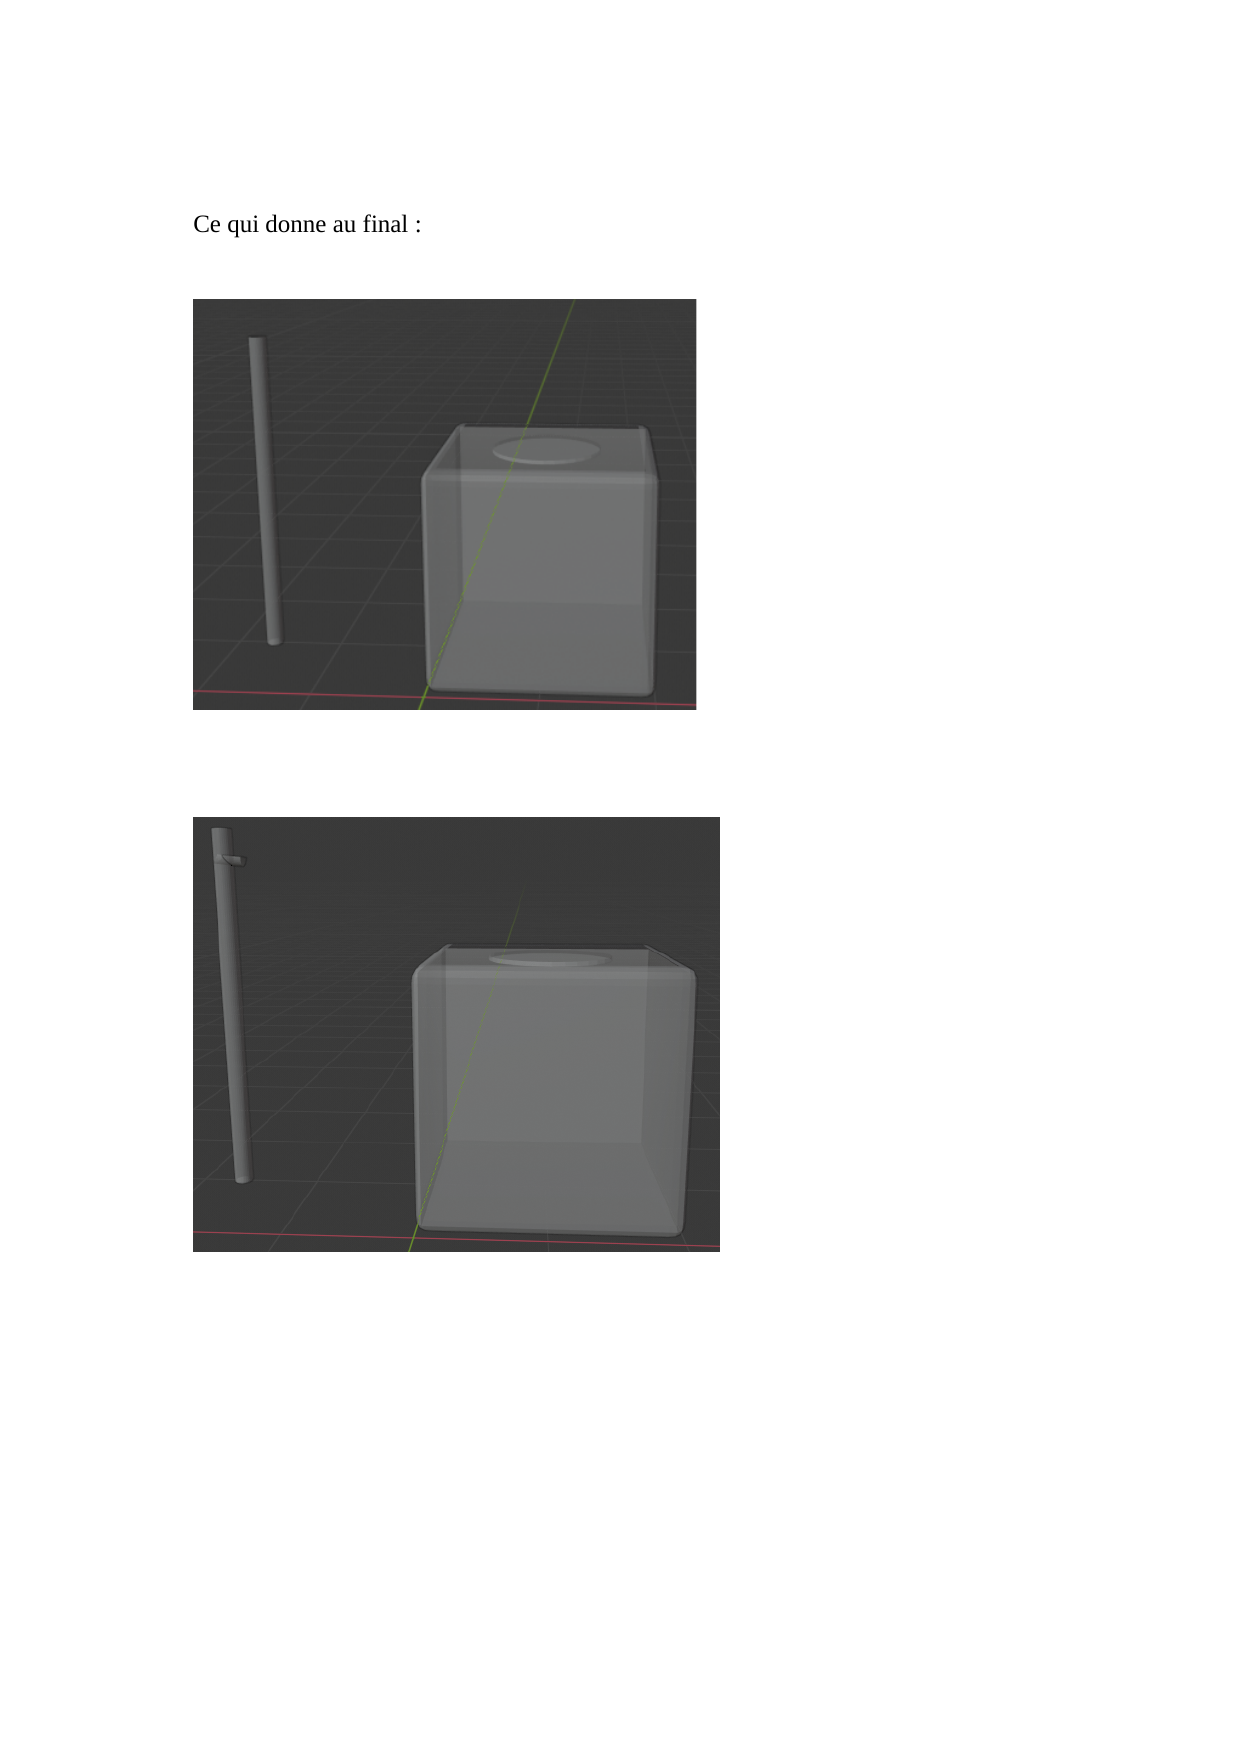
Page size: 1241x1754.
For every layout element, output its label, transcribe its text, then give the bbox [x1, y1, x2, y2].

list Ce qui donne au final : [193, 209, 1122, 238]
